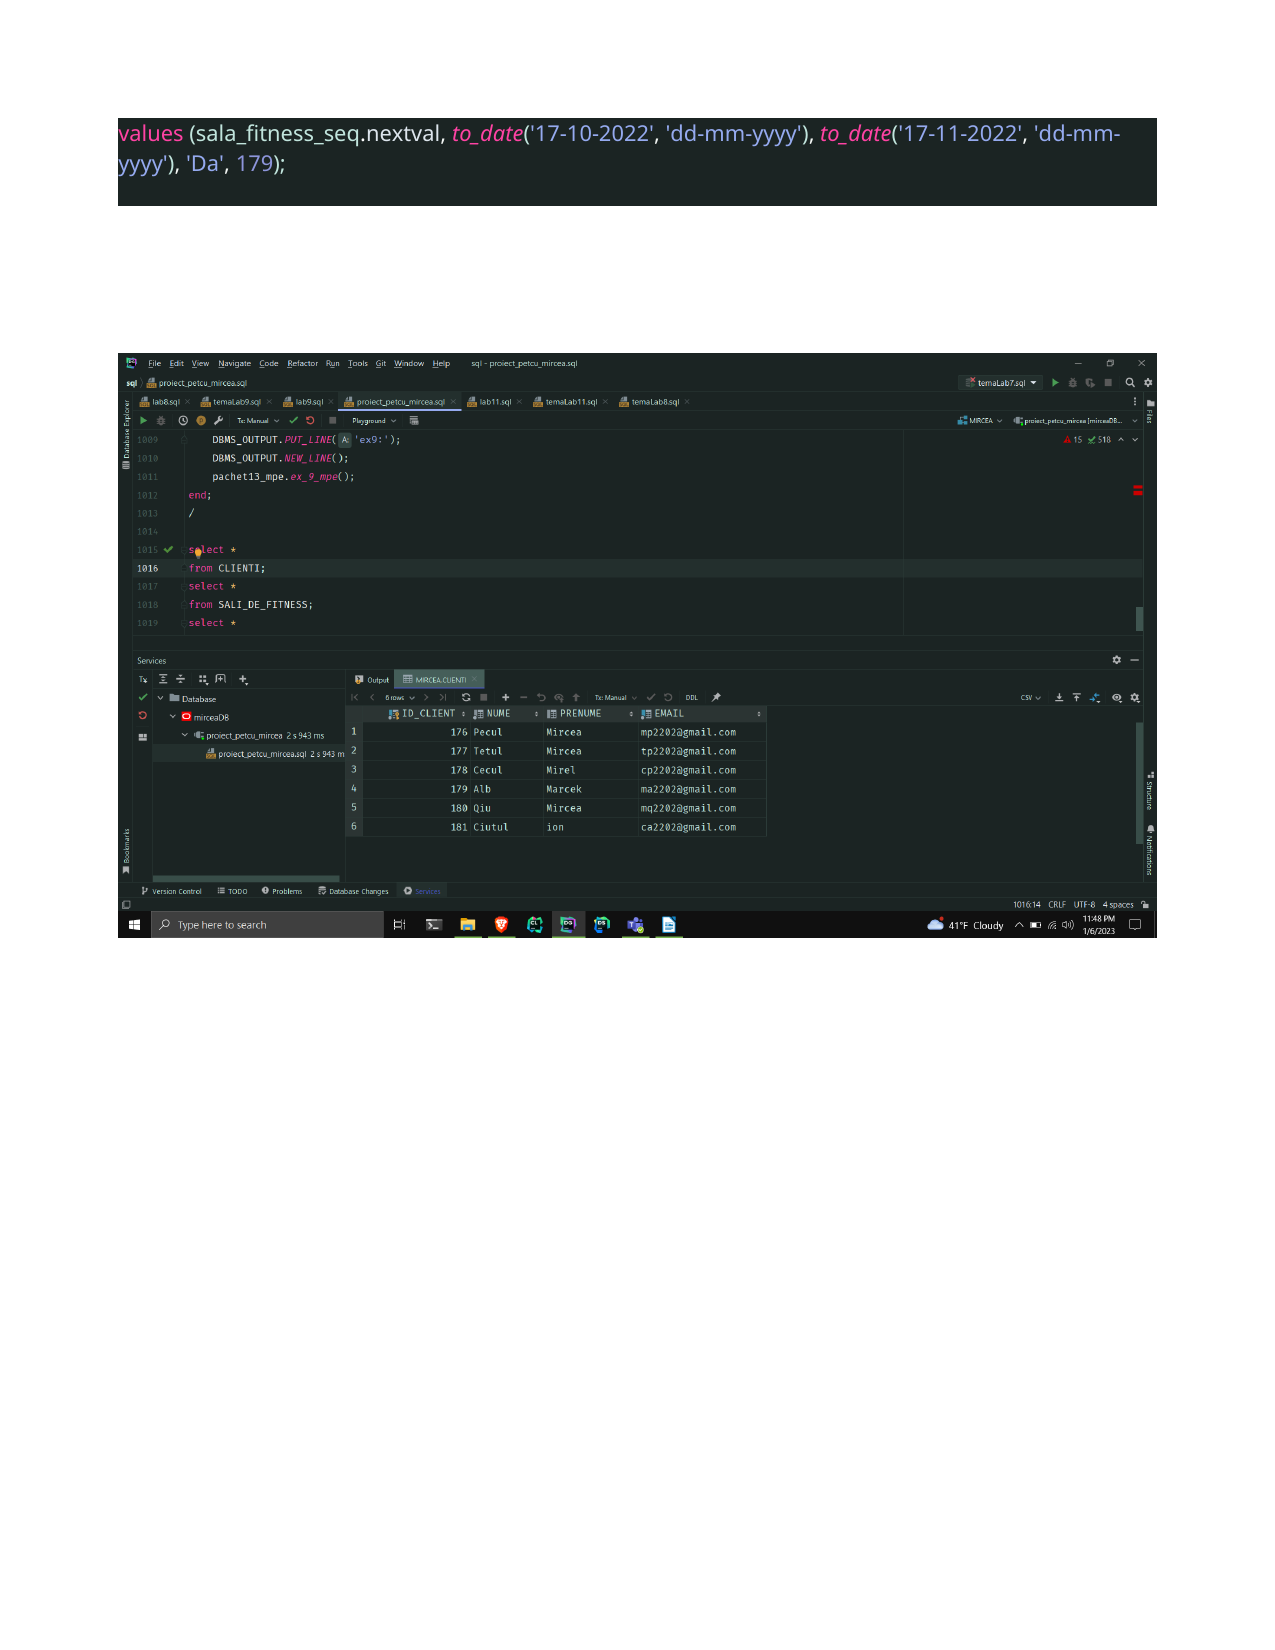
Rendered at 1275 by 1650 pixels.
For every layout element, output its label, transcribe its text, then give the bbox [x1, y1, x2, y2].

picture [118, 353, 1157, 938]
text values (sala_fitness_seq.nextval, to_date('17-10-2022', 'dd-mm-yyyy'), to_date('17-11-2022', 'dd-mm-yyyy'), 'Da', 179); [118, 118, 1157, 206]
